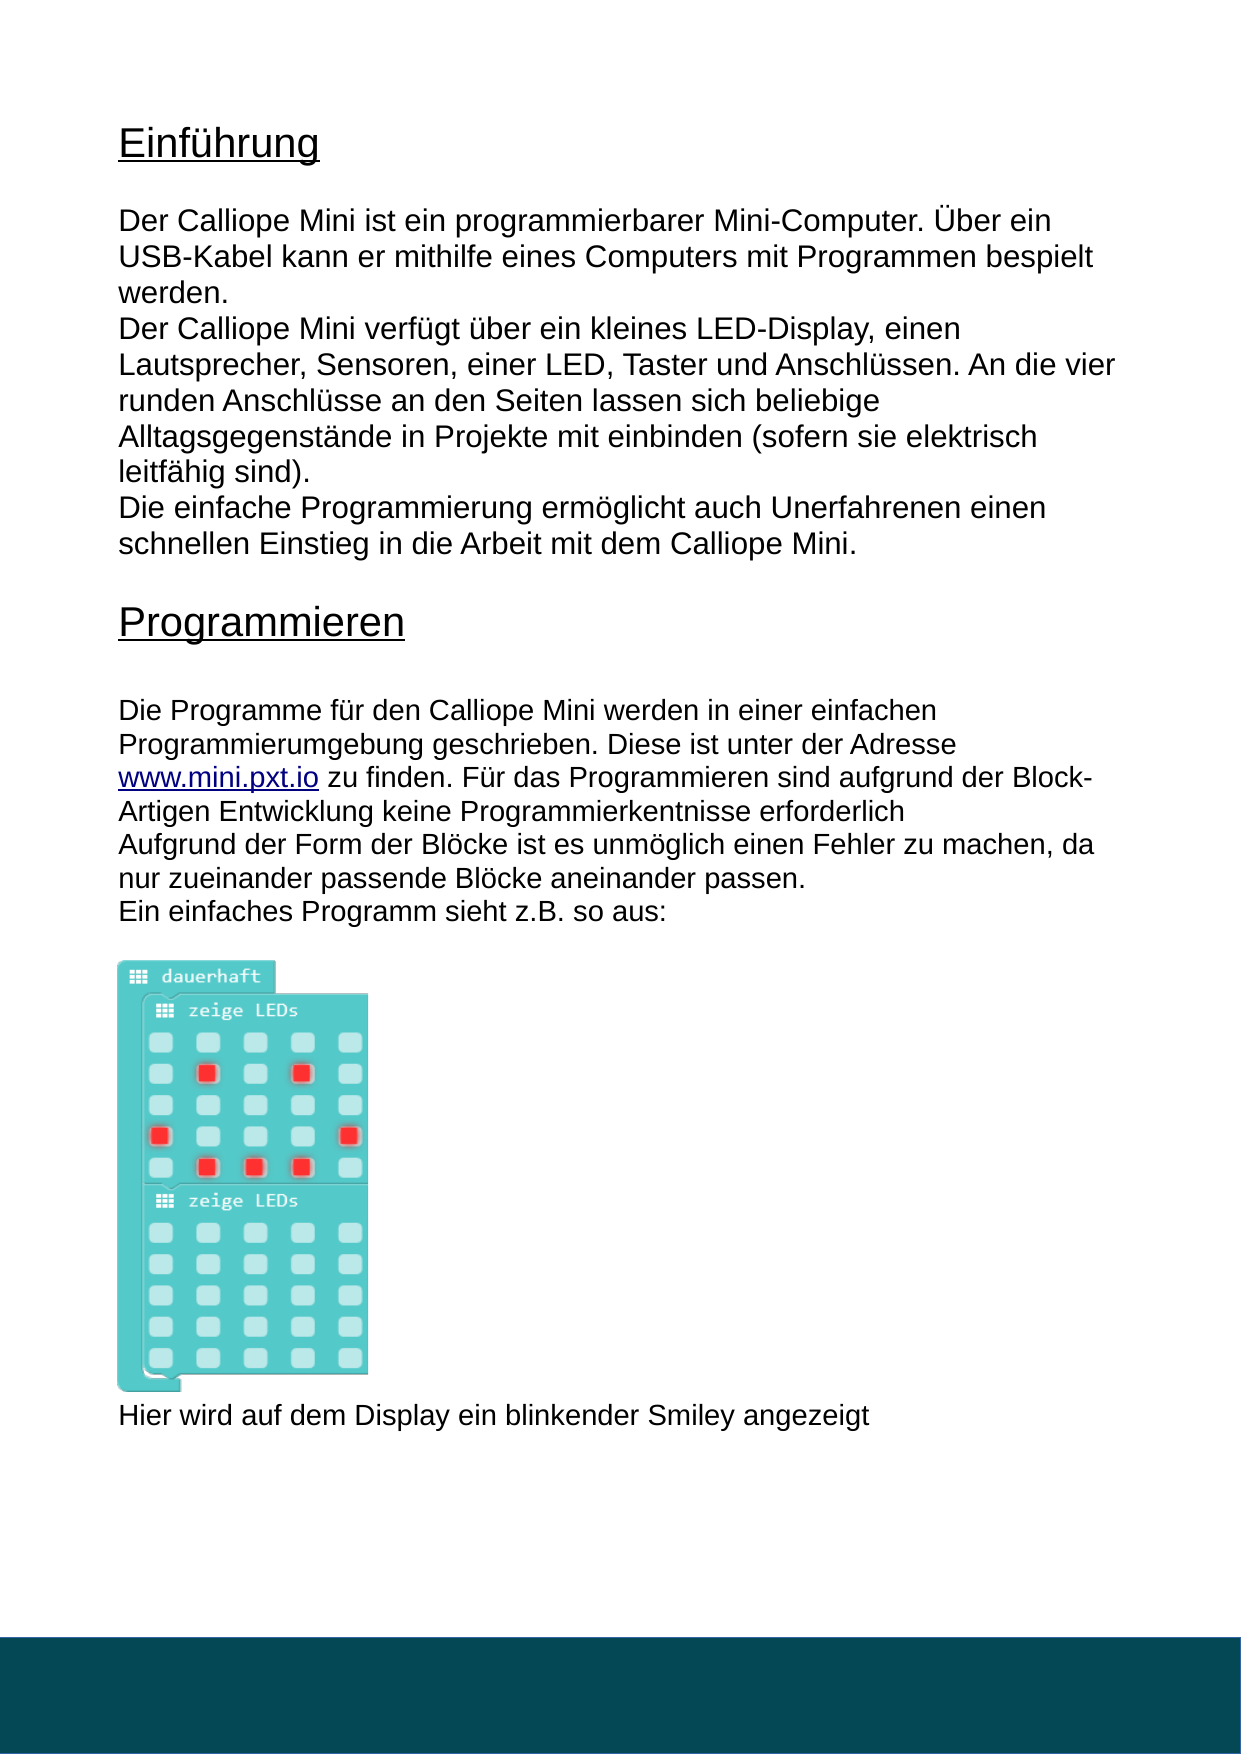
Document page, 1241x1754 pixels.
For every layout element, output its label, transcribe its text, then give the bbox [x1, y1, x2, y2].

text Einführung [118, 118, 1122, 166]
text Der Calliope Mini ist ein programmierbarer Mini-Computer. Über ein USB-Kabel kann er mithilfe eines Computers mit Programmen bespielt werden. [118, 202, 1122, 310]
text Ein einfaches Programm sieht z.B. so aus: [118, 894, 1122, 928]
text Die einfache Programmierung ermöglicht auch Unerfahrenen einen schnellen Einstieg in die Arbeit mit dem Calliope Mini. [118, 489, 1122, 561]
picture [117, 960, 369, 1392]
text Der Calliope Mini verfügt über ein kleines LED-Display, einen Lautsprecher, Sensoren, einer LED, Taster und Anschlüssen. An die vier runden Anschlüsse an den Seiten lassen sich beliebige Alltagsgegenstände in Projekte mit einbinden (sofern sie elektrisch leitfähig sind). [118, 310, 1122, 489]
text Die Programme für den Calliope Mini werden in einer einfachen Programmierumgebung geschrieben. Diese ist unter der Adresse www.mini.pxt.io zu finden. Für das Programmieren sind aufgrund der Block-Artigen Entwicklung keine Programmierkentnisse erforderlich [118, 693, 1122, 827]
text Hier wird auf dem Display ein blinkender Smiley angezeigt [118, 1397, 1122, 1431]
text Aufgrund der Form der Blöcke ist es unmöglich einen Fehler zu machen, da nur zueinander passende Blöcke aneinander passen. [118, 827, 1122, 894]
text Programmieren [118, 597, 1122, 645]
